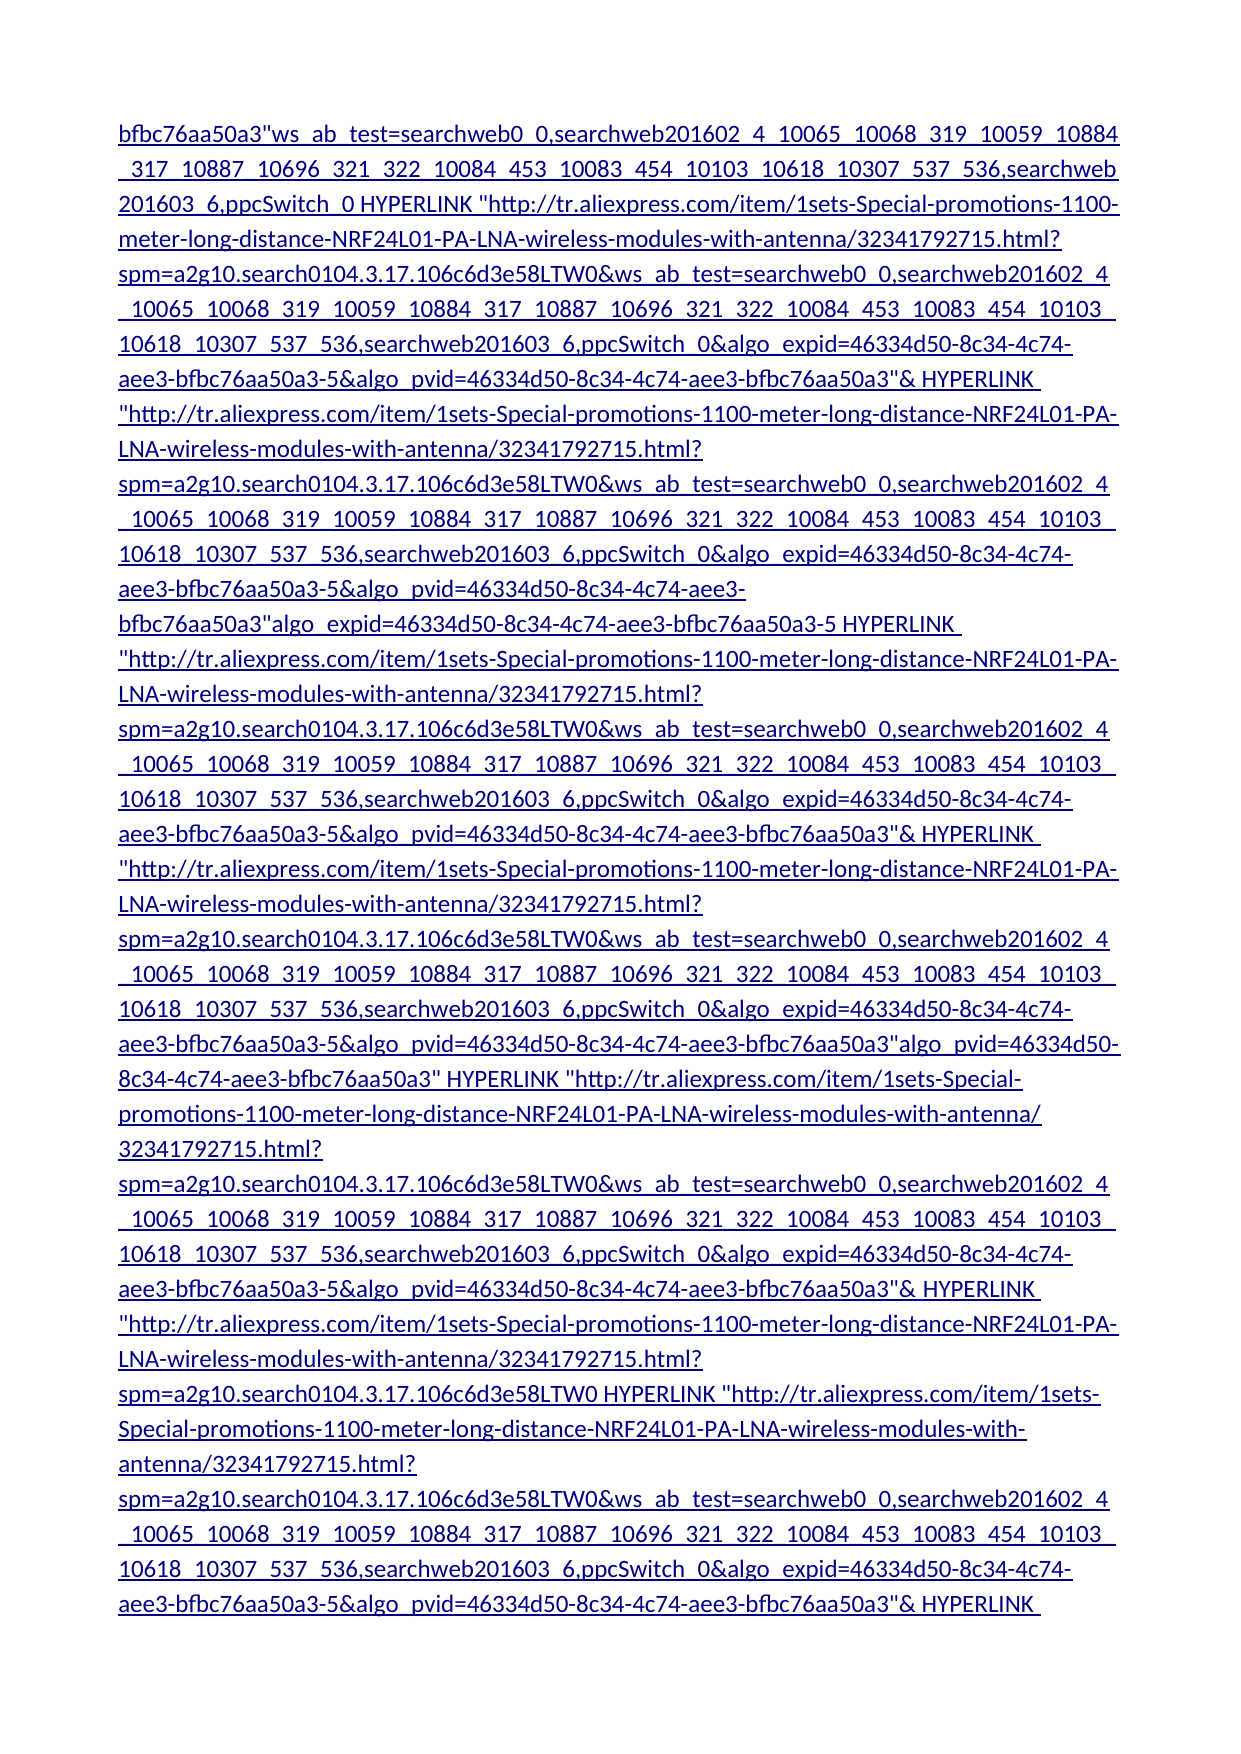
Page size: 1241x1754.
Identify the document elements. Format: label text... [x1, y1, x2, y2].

text bfbc76aa50a3"ws_ab_test=searchweb0_0,searchweb201602_4_10065_10068_319_10059_10884_317_10887_10696_321_322_10084_453_10083_454_10103_10618_10307_537_536,searchweb201603_6,ppcSwitch_0 HYPERLINK "http://tr.aliexpress.com/item/1sets-Special-promotions-1100-meter-long-distance-NRF24L01-PA-LNA-wireless-modules-with-antenna/32341792715.html?spm=a2g10.search0104.3.17.106c6d3e58LTW0&ws_ab_test=searchweb0_0,searchweb201602_4_10065_10068_319_10059_10884_317_10887_10696_321_322_10084_453_10083_454_10103_10618_10307_537_536,searchweb201603_6,ppcSwitch_0&algo_expid=46334d50-8c34-4c74-aee3-bfbc76aa50a3-5&algo_pvid=46334d50-8c34-4c74-aee3-bfbc76aa50a3"& HYPERLINK "http://tr.aliexpress.com/item/1sets-Special-promotions-1100-meter-long-distance-NRF24L01-PA-LNA-wireless-modules-with-antenna/32341792715.html?spm=a2g10.search0104.3.17.106c6d3e58LTW0&ws_ab_test=searchweb0_0,searchweb201602_4_10065_10068_319_10059_10884_317_10887_10696_321_322_10084_453_10083_454_10103_10618_10307_537_536,searchweb201603_6,ppcSwitch_0&algo_expid=46334d50-8c34-4c74-aee3-bfbc76aa50a3-5&algo_pvid=46334d50-8c34-4c74-aee3-bfbc76aa50a3"algo_expid=46334d50-8c34-4c74-aee3-bfbc76aa50a3-5 HYPERLINK "http://tr.aliexpress.com/item/1sets-Special-promotions-1100-meter-long-distance-NRF24L01-PA-LNA-wireless-modules-with-antenna/32341792715.html?spm=a2g10.search0104.3.17.106c6d3e58LTW0&ws_ab_test=searchweb0_0,searchweb201602_4_10065_10068_319_10059_10884_317_10887_10696_321_322_10084_453_10083_454_10103_10618_10307_537_536,searchweb201603_6,ppcSwitch_0&algo_expid=46334d50-8c34-4c74-aee3-bfbc76aa50a3-5&algo_pvid=46334d50-8c34-4c74-aee3-bfbc76aa50a3"& HYPERLINK "http://tr.aliexpress.com/item/1sets-Special-promotions-1100-meter-long-distance-NRF24L01-PA-LNA-wireless-modules-with-antenna/32341792715.html?spm=a2g10.search0104.3.17.106c6d3e58LTW0&ws_ab_test=searchweb0_0,searchweb201602_4_10065_10068_319_10059_10884_317_10887_10696_321_322_10084_453_10083_454_10103_10618_10307_537_536,searchweb201603_6,ppcSwitch_0&algo_expid=46334d50-8c34-4c74-aee3-bfbc76aa50a3-5&algo_pvid=46334d50-8c34-4c74-aee3-bfbc76aa50a3"algo_pvid=46334d50-8c34-4c74-aee3-bfbc76aa50a3" HYPERLINK "http://tr.aliexpress.com/item/1sets-Special-promotions-1100-meter-long-distance-NRF24L01-PA-LNA-wireless-modules-with-antenna/32341792715.html?spm=a2g10.search0104.3.17.106c6d3e58LTW0&ws_ab_test=searchweb0_0,searchweb201602_4_10065_10068_319_10059_10884_317_10887_10696_321_322_10084_453_10083_454_10103_10618_10307_537_536,searchweb201603_6,ppcSwitch_0&algo_expid=46334d50-8c34-4c74-aee3-bfbc76aa50a3-5&algo_pvid=46334d50-8c34-4c74-aee3-bfbc76aa50a3"& HYPERLINK "http://tr.aliexpress.com/item/1sets-Special-promotions-1100-meter-long-distance-NRF24L01-PA-LNA-wireless-modules-with-antenna/32341792715.html?spm=a2g10.search0104.3.17.106c6d3e58LTW0 HYPERLINK "http://tr.aliexpress.com/item/1sets-Special-promotions-1100-meter-long-distance-NRF24L01-PA-LNA-wireless-modules-with-antenna/32341792715.html?spm=a2g10.search0104.3.17.106c6d3e58LTW0&ws_ab_test=searchweb0_0,searchweb201602_4_10065_10068_319_10059_10884_317_10887_10696_321_322_10084_453_10083_454_10103_10618_10307_537_536,searchweb201603_6,ppcSwitch_0&algo_expid=46334d50-8c34-4c74-aee3-bfbc76aa50a3-5&algo_pvid=46334d50-8c34-4c74-aee3-bfbc76aa50a3"& HYPERLINK [118, 118, 1122, 1619]
